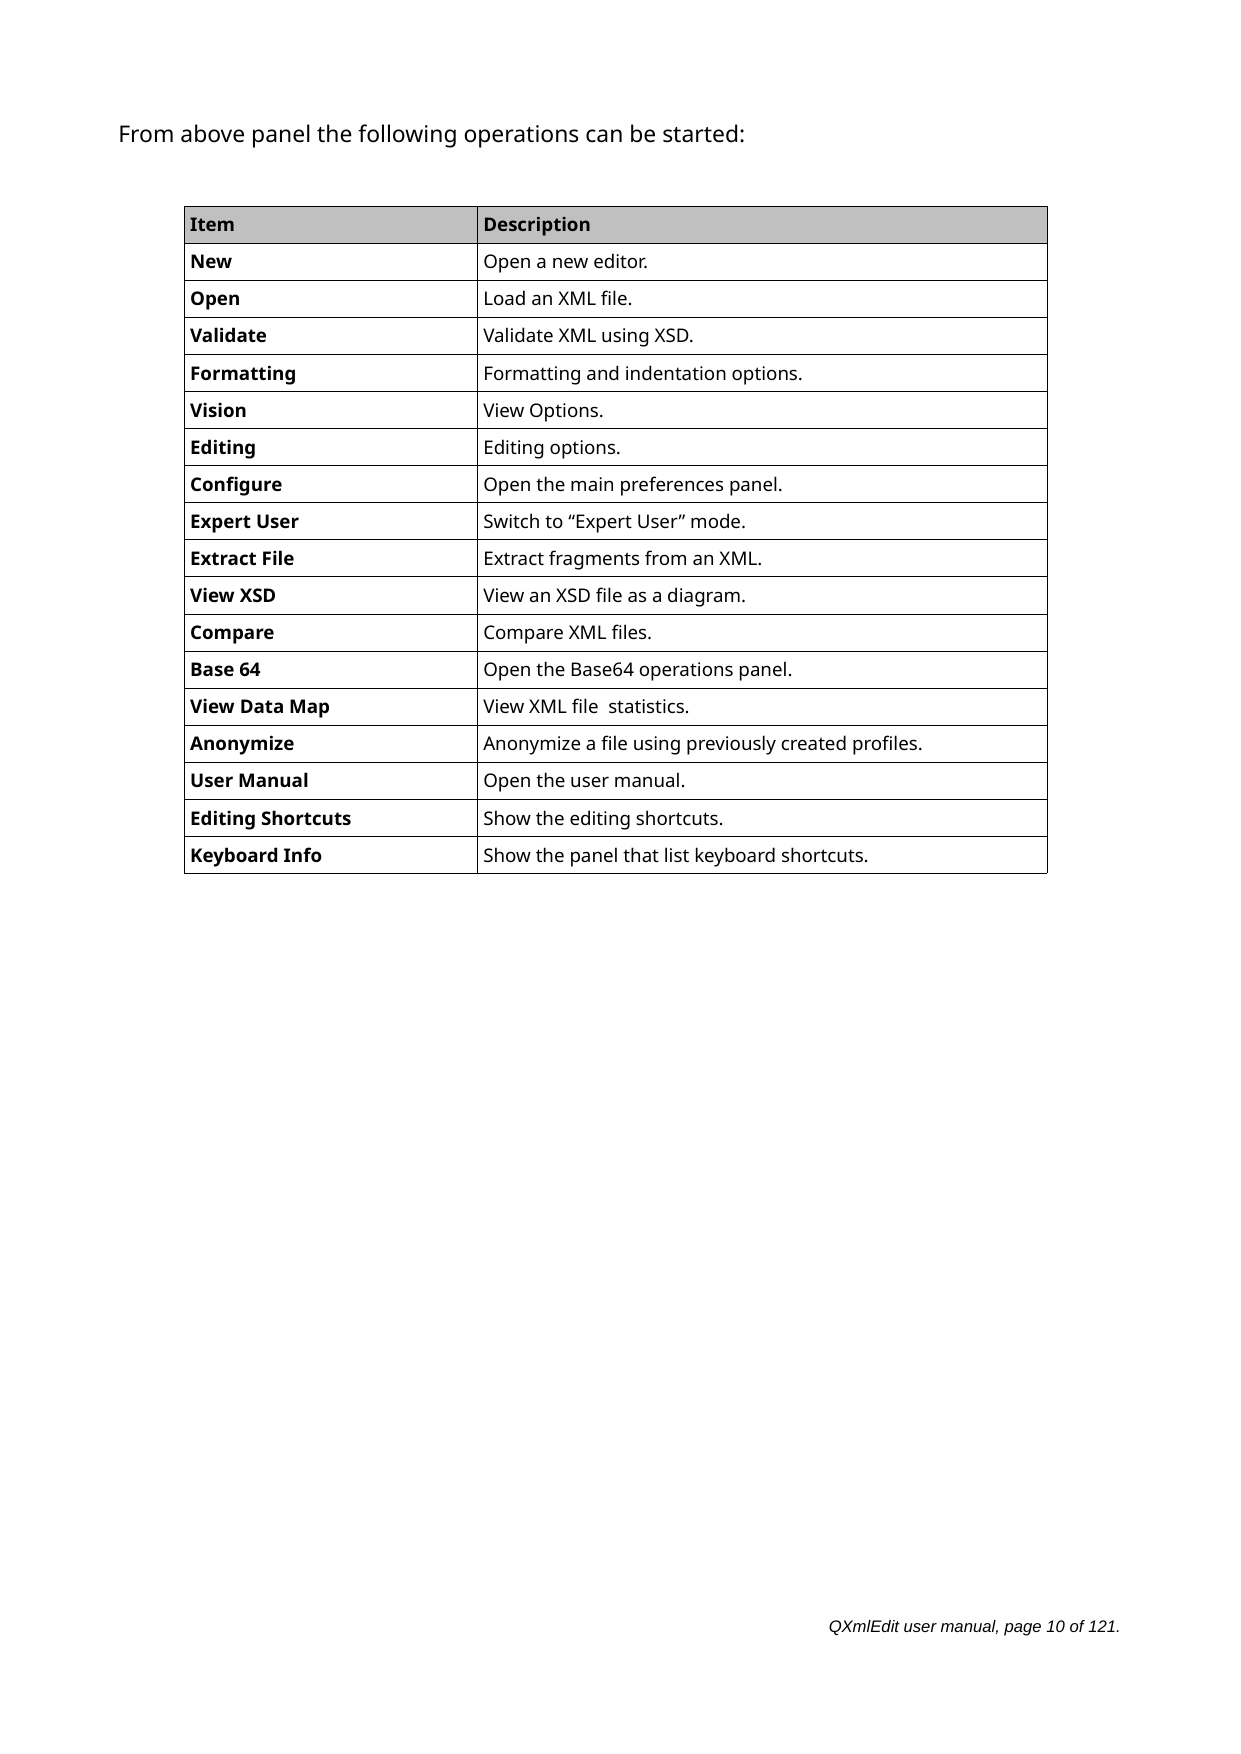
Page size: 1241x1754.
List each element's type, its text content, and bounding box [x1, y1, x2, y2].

text From above panel the following operations can be started: [118, 118, 1122, 149]
table_cell View an XSD file as a diagram. [478, 577, 1047, 613]
table_cell Extract File [185, 540, 477, 576]
table_cell Compare [185, 615, 477, 651]
table_cell Open a new editor. [478, 244, 1047, 280]
table_cell Load an XML file. [478, 281, 1047, 317]
table_cell Editing options. [478, 429, 1047, 465]
table_cell Editing [185, 429, 477, 465]
table_cell Vision [185, 392, 477, 428]
table_cell Keyboard Info [185, 837, 477, 873]
table_header Item [185, 207, 477, 243]
table_cell View Data Map [185, 689, 477, 725]
table_cell Switch to “Expert User” mode. [478, 503, 1047, 539]
table_cell Open the Base64 operations panel. [478, 652, 1047, 688]
table_cell Editing Shortcuts [185, 800, 477, 836]
table_cell View XSD [185, 577, 477, 613]
table_cell View XML file statistics. [478, 689, 1047, 725]
table_cell Validate [185, 318, 477, 354]
table_cell Show the panel that list keyboard shortcuts. [478, 837, 1047, 873]
table_cell Expert User [185, 503, 477, 539]
table_cell Base 64 [185, 652, 477, 688]
table_cell View Options. [478, 392, 1047, 428]
table_header Description [478, 207, 1047, 243]
table_cell Anonymize a file using previously created profiles. [478, 726, 1047, 762]
table_cell Open the main preferences panel. [478, 466, 1047, 502]
table_cell Formatting and indentation options. [478, 355, 1047, 391]
table_cell Validate XML using XSD. [478, 318, 1047, 354]
table_cell User Manual [185, 763, 477, 799]
table_cell Anonymize [185, 726, 477, 762]
table_cell Compare XML files. [478, 615, 1047, 651]
table_cell Formatting [185, 355, 477, 391]
table_cell Show the editing shortcuts. [478, 800, 1047, 836]
table_cell Configure [185, 466, 477, 502]
table_cell Extract fragments from an XML. [478, 540, 1047, 576]
table_cell New [185, 244, 477, 280]
table_cell Open the user manual. [478, 763, 1047, 799]
table_cell Open [185, 281, 477, 317]
